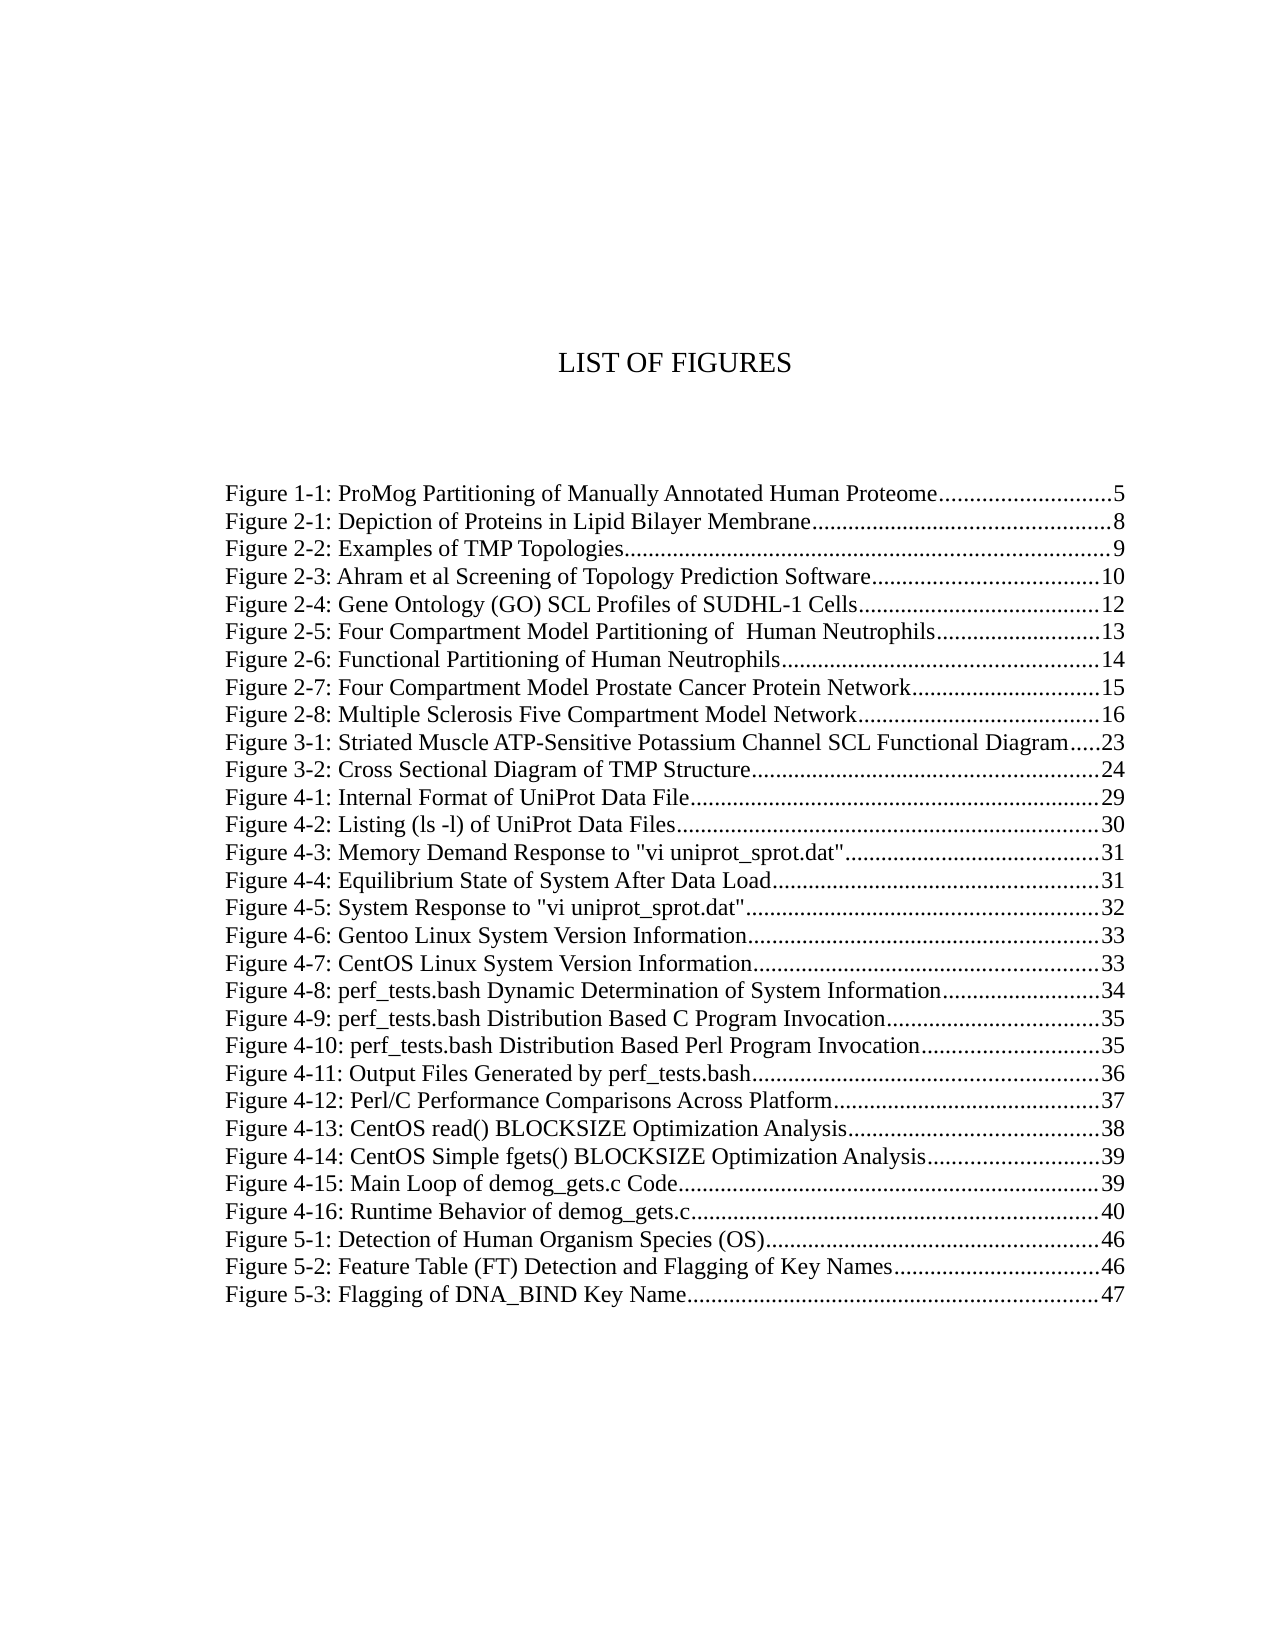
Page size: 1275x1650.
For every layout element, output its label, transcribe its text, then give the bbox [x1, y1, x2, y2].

text Figure 2-8: Multiple Sclerosis Five Compartment Model Network 16 [225, 700, 1125, 728]
text Figure 5-2: Feature Table (FT) Detection and Flagging of Key Names 46 [225, 1252, 1125, 1280]
text Figure 2-6: Functional Partitioning of Human Neutrophils 14 [225, 645, 1125, 672]
text Figure 2-3: Ahram et al Screening of Topology Prediction Software 10 [225, 562, 1125, 590]
text Figure 2-1: Depiction of Proteins in Lipid Bilayer Membrane 8 [225, 507, 1125, 534]
text Figure 2-2: Examples of TMP Topologies 9 [225, 534, 1125, 562]
text Figure 4-12: Perl/C Performance Comparisons Across Platform 37 [225, 1087, 1125, 1114]
text LIST OF FIGURES [225, 345, 1125, 379]
text Figure 1-1: ProMog Partitioning of Manually Annotated Human Proteome 5 [225, 479, 1125, 507]
text Figure 4-9: perf_tests.bash Distribution Based C Program Invocation 35 [225, 1004, 1125, 1031]
text Figure 2-5: Four Compartment Model Partitioning of Human Neutrophils 13 [225, 617, 1125, 645]
text Figure 5-1: Detection of Human Organism Species (OS) 46 [225, 1224, 1125, 1252]
text Figure 4-7: CentOS Linux System Version Information 33 [225, 948, 1125, 976]
text Figure 3-1: Striated Muscle ATP-Sensitive Potassium Channel SCL Functional Diagram 23 [225, 728, 1125, 755]
text Figure 4-16: Runtime Behavior of demog_gets.c 40 [225, 1197, 1125, 1224]
text Figure 4-14: CentOS Simple fgets() BLOCKSIZE Optimization Analysis 39 [225, 1142, 1125, 1169]
text Figure 4-3: Memory Demand Response to "vi uniprot_sprot.dat" 31 [225, 838, 1125, 866]
text Figure 4-1: Internal Format of UniProt Data File 29 [225, 783, 1125, 811]
text Figure 4-8: perf_tests.bash Dynamic Determination of System Information 34 [225, 976, 1125, 1004]
text Figure 2-7: Four Compartment Model Prostate Cancer Protein Network 15 [225, 672, 1125, 700]
text Figure 4-4: Equilibrium State of System After Data Load 31 [225, 866, 1125, 893]
text Figure 2-4: Gene Ontology (GO) SCL Profiles of SUDHL-1 Cells 12 [225, 590, 1125, 617]
text Figure 5-3: Flagging of DNA_BIND Key Name 47 [225, 1280, 1125, 1307]
text Figure 4-10: perf_tests.bash Distribution Based Perl Program Invocation 35 [225, 1031, 1125, 1059]
text Figure 4-6: Gentoo Linux System Version Information 33 [225, 921, 1125, 948]
text Figure 4-5: System Response to "vi uniprot_sprot.dat" 32 [225, 893, 1125, 921]
text Figure 4-2: Listing (ls -l) of UniProt Data Files 30 [225, 811, 1125, 838]
text Figure 3-2: Cross Sectional Diagram of TMP Structure 24 [225, 755, 1125, 783]
text Figure 4-13: CentOS read() BLOCKSIZE Optimization Analysis 38 [225, 1114, 1125, 1142]
text Figure 4-11: Output Files Generated by perf_tests.bash 36 [225, 1059, 1125, 1087]
text Figure 4-15: Main Loop of demog_gets.c Code 39 [225, 1169, 1125, 1197]
